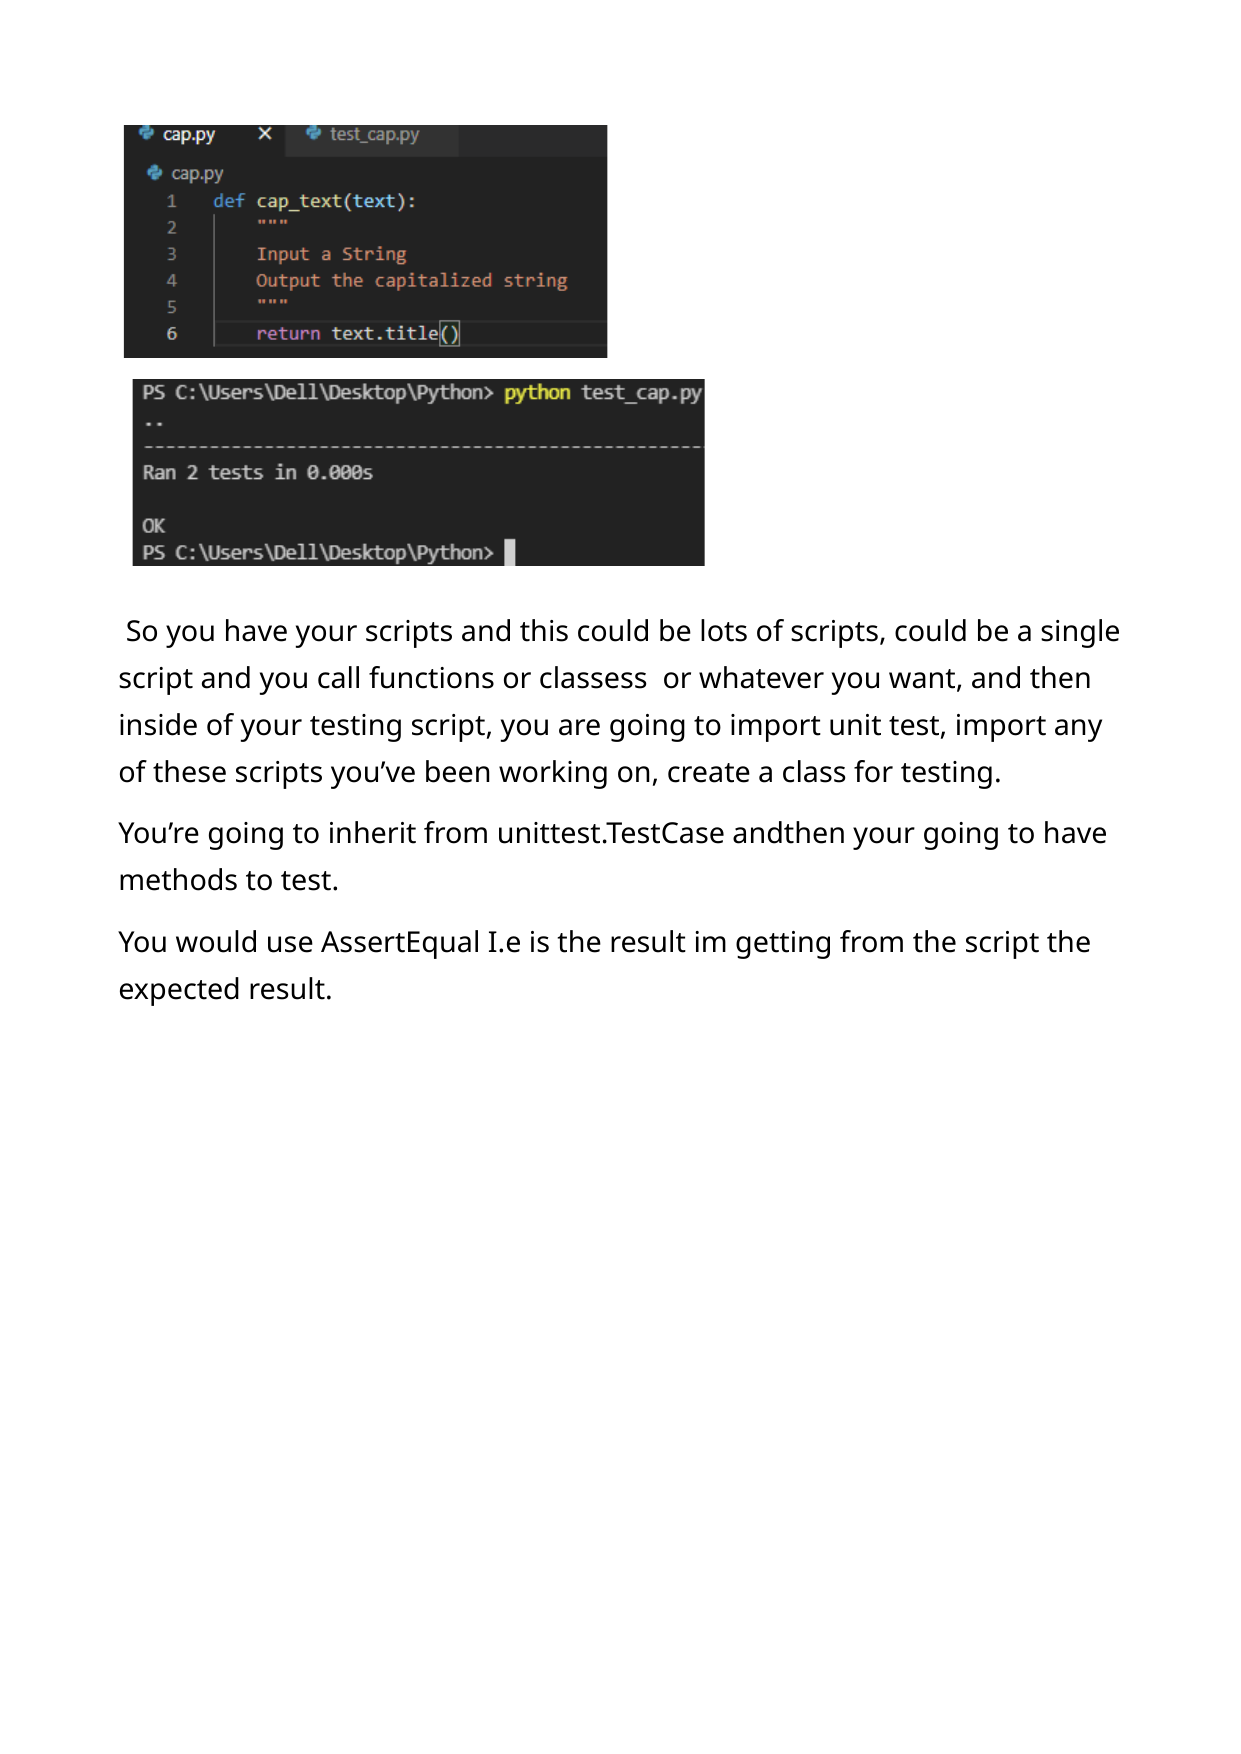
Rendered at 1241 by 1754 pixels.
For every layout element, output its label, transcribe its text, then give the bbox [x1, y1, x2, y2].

picture [123, 125, 608, 358]
text So you have your scripts and this could be lots of scripts, could be a single script and you call functions or classess or whatever you want, and then inside of your testing script, you are going to import unit test, import any of these scripts you’ve been working on, create a class for testing. [118, 611, 1122, 791]
text You would use AssertEqual I.e is the result im getting from the script the expected result. [118, 922, 1122, 1008]
picture [132, 379, 705, 566]
text You’re going to inherit from unittest.TestCase andthen your going to have methods to test. [118, 813, 1122, 899]
